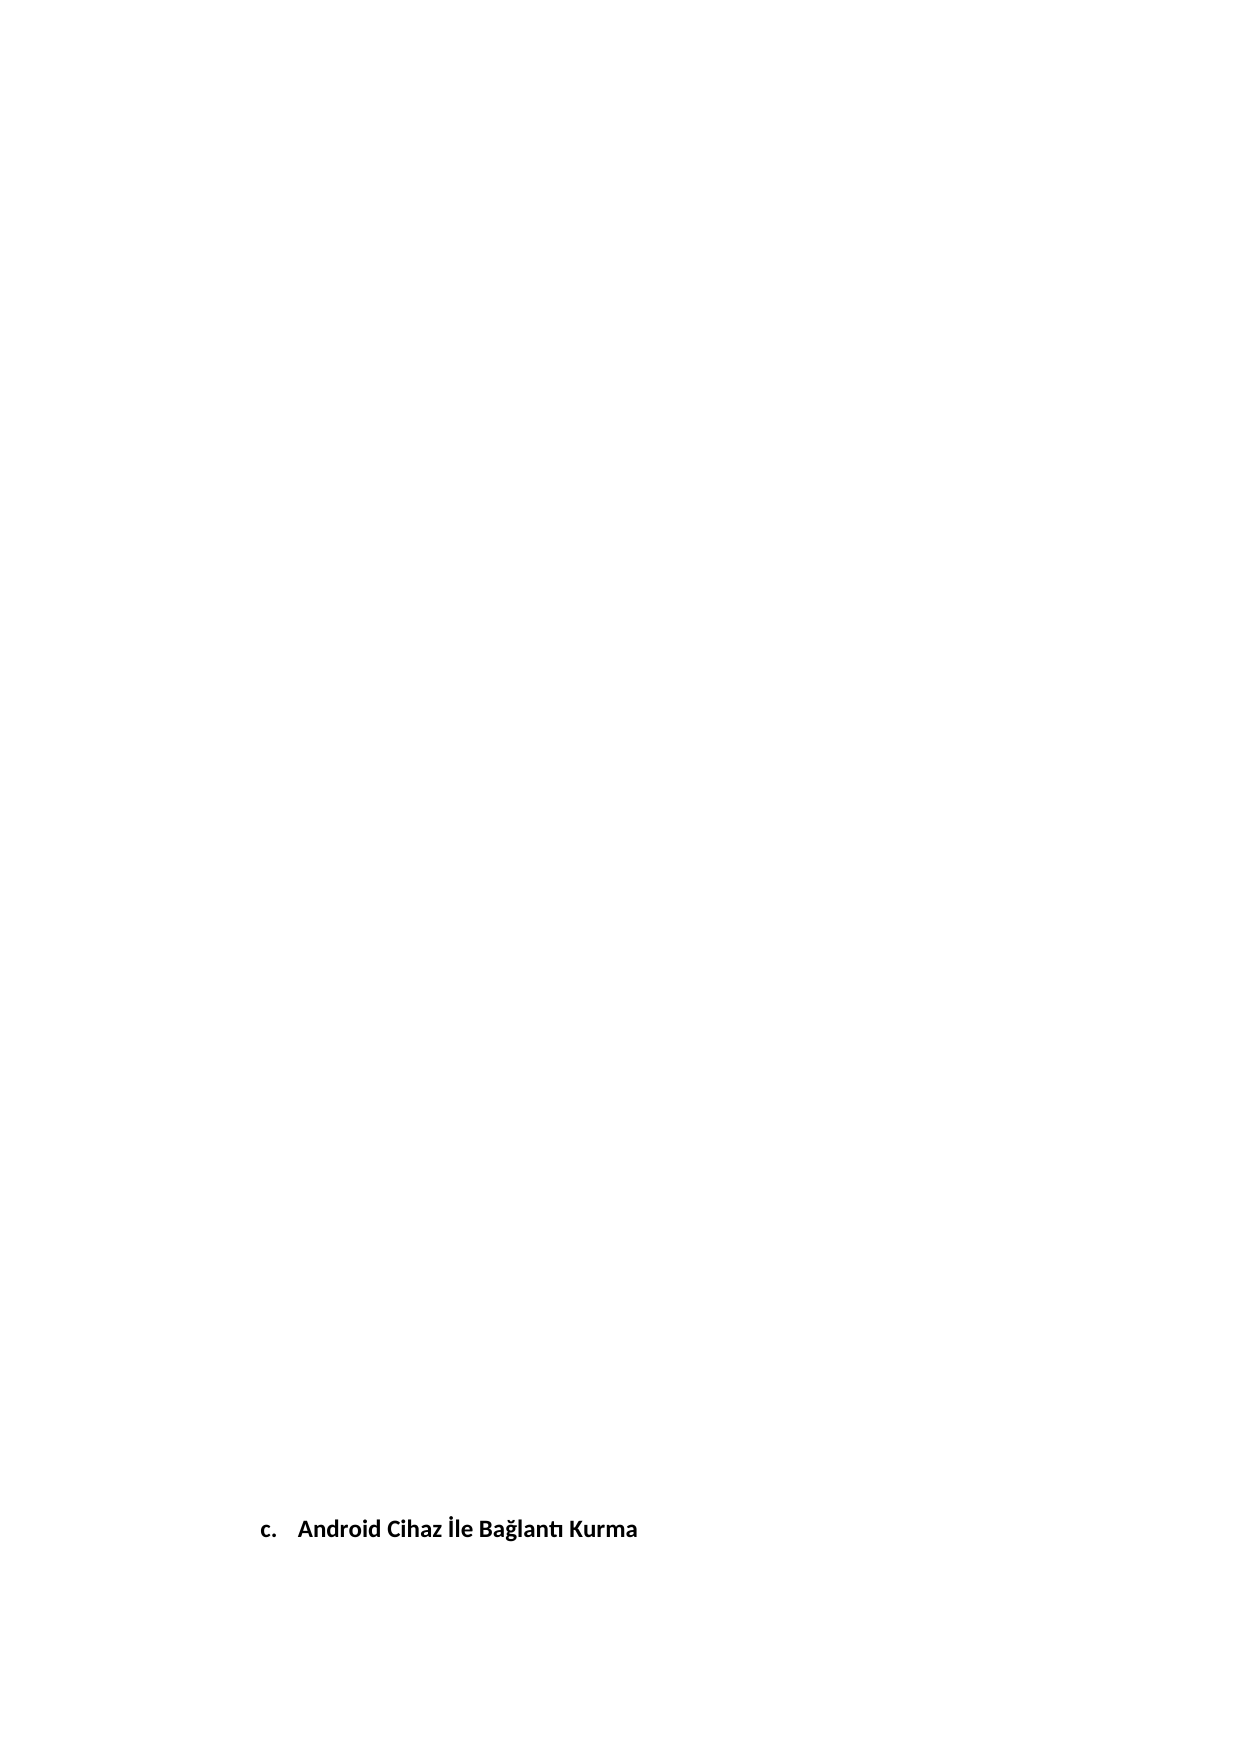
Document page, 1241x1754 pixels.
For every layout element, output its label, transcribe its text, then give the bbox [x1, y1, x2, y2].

list Android Cihaz İle Bağlantı Kurma [260, 1513, 1093, 1543]
